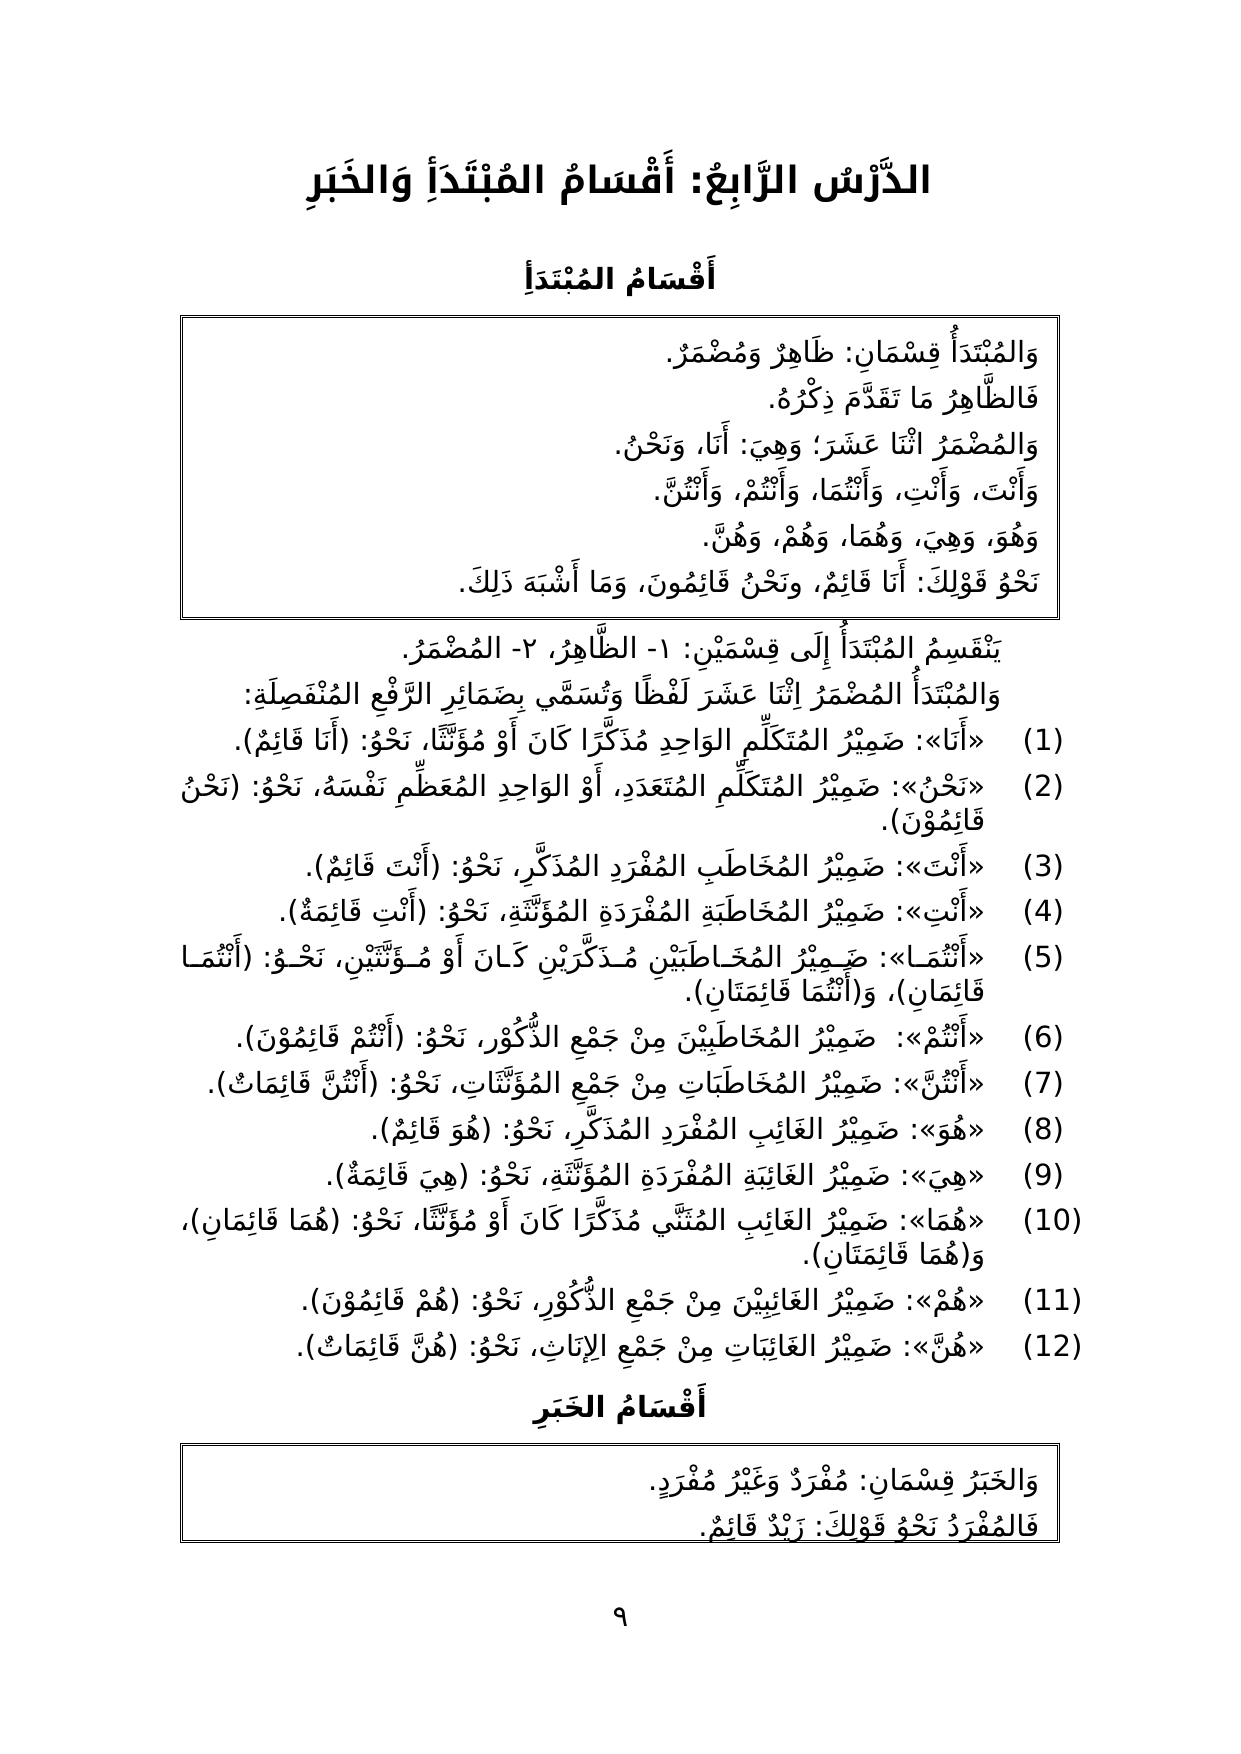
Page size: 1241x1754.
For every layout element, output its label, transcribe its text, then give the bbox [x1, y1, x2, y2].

text وَهُوَ، وَهِيَ، وَهُمَا، وَهُمْ، وَهُنَّ. [183, 498, 1057, 544]
text فَالمُفْرَدُ نَحْوُ قَوْلِكَ: زَيْدٌ قَائِمٌ. [183, 1488, 1057, 1540]
text فَالظَّاهِرُ مَا تَقَدَّمَ ذِكْرُهُ. [183, 361, 1057, 407]
text وَالمُبْتَدَأُ المُضْمَرُ اِثْنَا عَشَرَ لَفْظًا وَتُسَمَّي بِضَمَائِرِ الرَّفْعِ المُنْفَصِلَةِ: [180, 677, 1060, 711]
list «هُوَ»: ضَمِيْرُ الغَائِبِ المُفْرَدِ المُذَكَّرِ، نَحْوُ: (هُوَ قَائِمٌ). [180, 1112, 1023, 1146]
list «هُمَا»: ضَمِيْرُ الغَائِبِ المُثَنَّي مُذَكَّرًا كَانَ أَوْ مُؤَنَّثًا، نَحْوُ: (هُمَا قَائِمَانِ)، وَ(هُمَا قَائِمَتَانِ). [180, 1204, 1023, 1272]
text وَالمُضْمَرُ اثْنَا عَشَرَ؛ وَهِيَ: أَنَا، وَنَحْنُ. [183, 407, 1057, 452]
subtitle الدَّرْسُ الرَّابِعُ: أَقْسَامُ المُبْتَدَأِ وَالخَبَرِ [180, 146, 1060, 217]
text يَنْقَسِمُ المُبْتَدَأُ إِلَى قِسْمَيْنِ: ١- الظَّاهِرُ، ٢- المُضْمَرُ. [180, 632, 1060, 666]
list «هِيَ»: ضَمِيْرُ الغَائِبَةِ المُفْرَدَةِ المُؤَنَّثَةِ، نَحْوُ: (هِيَ قَائِمَةٌ). [180, 1158, 1023, 1192]
text وَأَنْتَ، وَأَنْتِ، وَأَنْتُمَا، وَأَنْتُمْ، وَأَنْتُنَّ. [183, 452, 1057, 498]
text وَالمُبْتَدَأُ قِسْمَانِ: ظَاهِرٌ وَمُضْمَرٌ. [183, 318, 1057, 361]
list «أَنْتِ»: ضَمِيْرُ المُخَاطَبَةِ المُفْرَدَةِ المُؤَنَّثَةِ، نَحْوُ: (أَنْتِ قَائِمَةٌ). [180, 895, 1023, 929]
list «أَنَا»: ضَمِيْرُ المُتَكَلِّمِ الوَاحِدِ مُذَكَّرًا كَانَ أَوْ مُؤَنَّثًا، نَحْوُ: (أَنَا قَائِمٌ). [180, 723, 1023, 757]
text وَالخَبَرُ قِسْمَانِ: مُفْرَدٌ وَغَيْرُ مُفْرَدٍ. [183, 1446, 1057, 1488]
list «أَنْتُنَّ»: ضَمِيْرُ المُخَاطَبَاتِ مِنْ جَمْعِ المُؤَنَّثَاتِ، نَحْوُ: (أَنْتُنَّ قَائِمَاتٌ). [180, 1066, 1023, 1100]
list «هُنَّ»: ضَمِيْرُ الغَائِبَاتِ مِنْ جَمْعِ الِإنَاثِ، نَحْوُ: (هُنَّ قَائِمَاتٌ). [180, 1329, 1023, 1363]
subtitle أَقْسَامُ المُبْتَدَأِ [180, 263, 1060, 297]
list «أَنْتَ»: ضَمِيْرُ المُخَاطَبِ المُفْرَدِ المُذَكَّرِ، نَحْوُ: (أَنْتَ قَائِمٌ). [180, 849, 1023, 883]
list «أَنْتُمْ»: ضَمِيْرُ المُخَاطَبِيْنَ مِنْ جَمْعِ الذُّكُوْر، نَحْوُ: (أَنْتُمْ قَائِمُوْنَ). [180, 1020, 1023, 1054]
list «نَحْنُ»: ضَمِيْرُ المُتَكَلِّمِ المُتَعَدَدِ، أَوْ الوَاحِدِ المُعَظِّمِ نَفْسَهُ، نَحْوُ: (نَحْنُ قَائِمُوْنَ). [180, 769, 1023, 837]
subtitle أَقْسَامُ الخَبَرِ [180, 1390, 1060, 1424]
list «أَنْتُمَا»: ضَمِيْرُ المُخَاطَبَيْنِ مُذَكَّرَيْنِ كَانَ أَوْ مُؤَنَّثَيْنِ، نَحْوُ: (أَنْتُمَا قَائِمَانِ)، وَ(أَنْتُمَا قَائِمَتَانِ). [180, 941, 1023, 1008]
list «هُمْ»: ضَمِيْرُ الغَائِبِيْنَ مِنْ جَمْعِ الذُّكُوْرِ، نَحْوُ: (هُمْ قَائِمُوْنَ). [180, 1283, 1023, 1317]
text نَحْوُ قَوْلِكَ: أَنَا قَائِمٌ، ونَحْنُ قَائِمُونَ، وَمَا أَشْبَهَ ذَلِكَ. [183, 544, 1057, 617]
